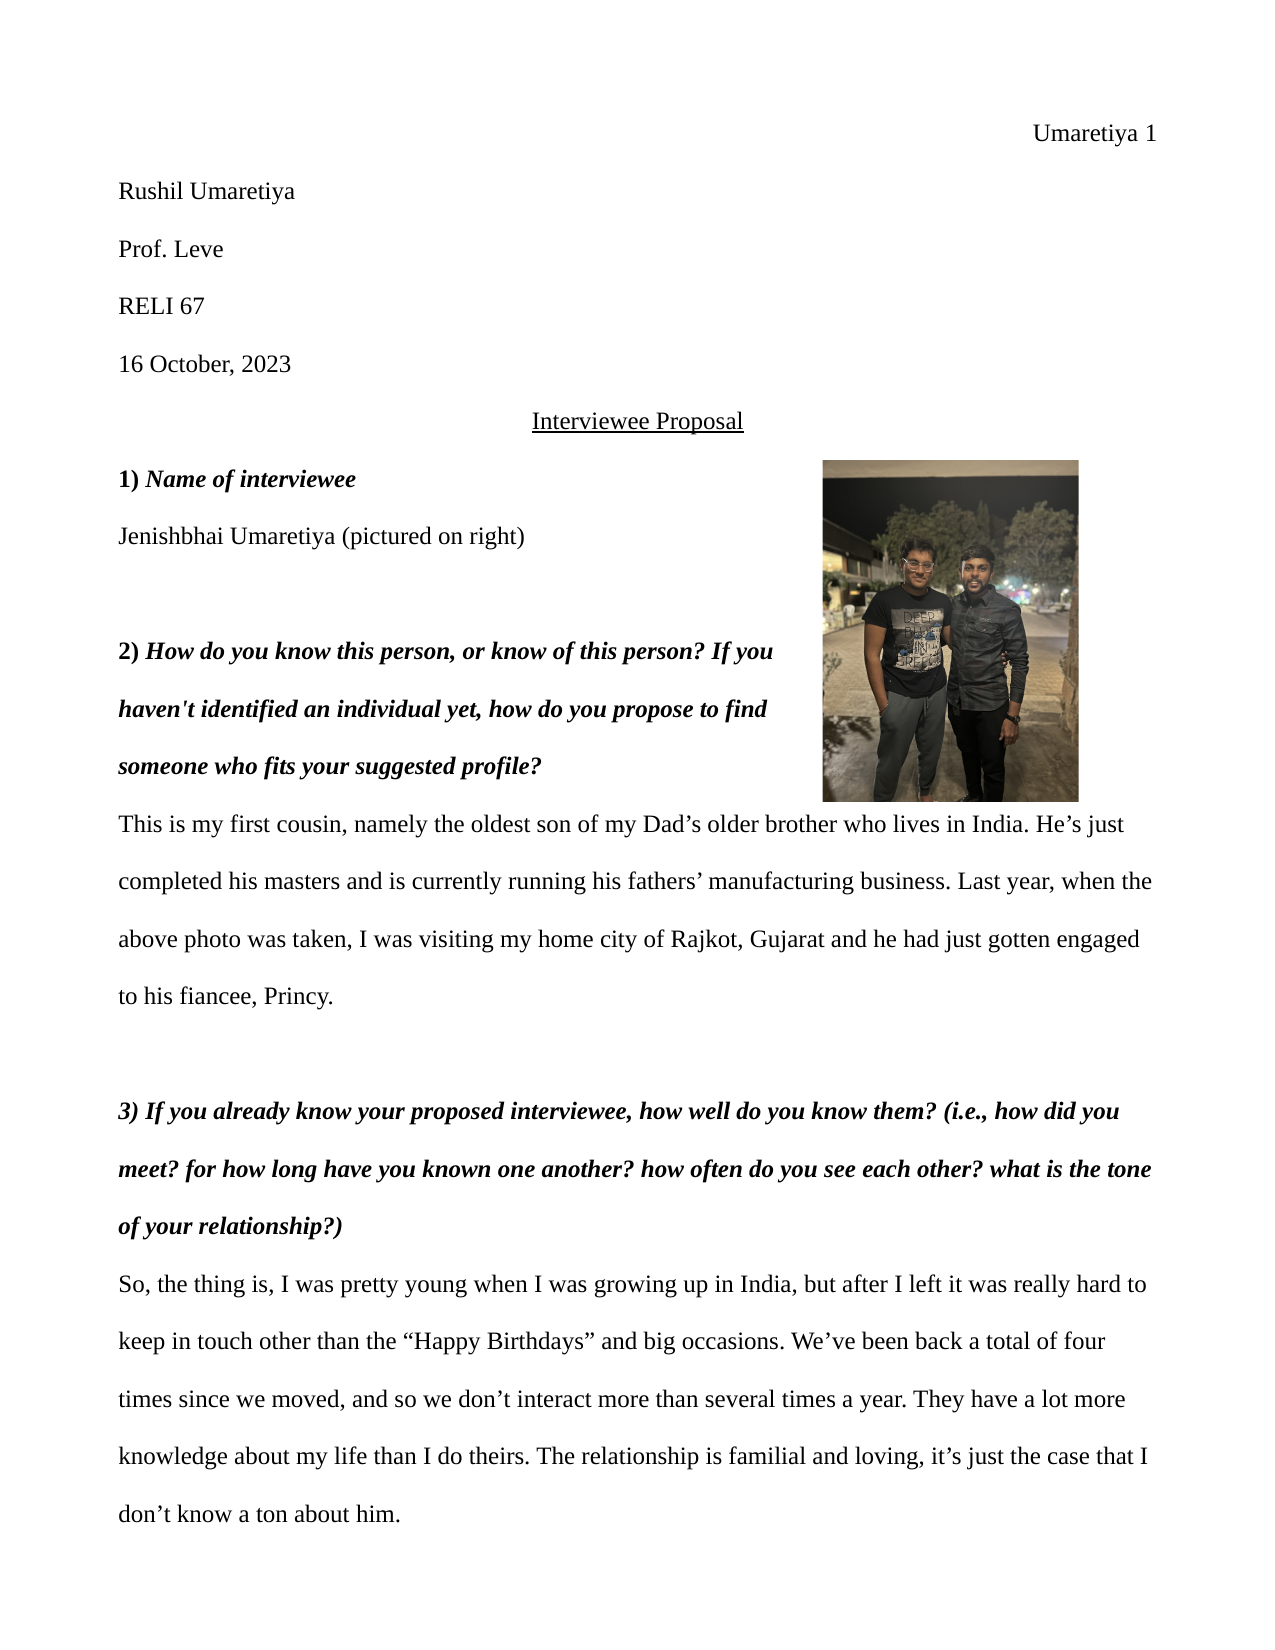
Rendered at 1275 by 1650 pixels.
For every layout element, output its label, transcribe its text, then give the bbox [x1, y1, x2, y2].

text So, the thing is, I was pretty young when I was growing up in India, but after I left it was really hard to keep in touch other than the “Happy Birthdays” and big occasions. We’ve been back a total of four times since we moved, and so we don’t interact more than several times a year. They have a lot more knowledge about my life than I do theirs. The relationship is familial and loving, it’s just the case that I don’t know a ton about him. [118, 1269, 1157, 1528]
text 2) How do you know this person, or know of this person? If you haven't identified an individual yet, how do you propose to find someone who fits your suggested profile? [118, 636, 822, 780]
text Jenishbhai Umaretiya (pictured on right) [118, 521, 822, 550]
text Prof. Leve [118, 234, 1157, 263]
text RELI 67 [118, 291, 1157, 320]
picture [822, 460, 1079, 802]
text 16 October, 2023 [118, 349, 1157, 378]
text [1079, 464, 1157, 493]
text Interviewee Proposal [118, 406, 1157, 435]
text [1079, 636, 1157, 780]
text 3) If you already know your proposed interviewee, how well do you know them? (i.e., how did you meet? for how long have you known one another? how often do you see each other? what is the tone of your relationship?) [118, 1096, 1157, 1240]
text This is my first cousin, namely the oldest son of my Dad’s older brother who lives in India. He’s just completed his masters and is currently running his fathers’ manufacturing business. Last year, when the above photo was taken, I was visiting my home city of Rajkot, Gujarat and he had just gotten engaged to his fiancee, Princy. [118, 809, 1157, 1010]
text 1) Name of interviewee [118, 464, 822, 493]
text [1079, 521, 1157, 550]
text Rushil Umaretiya [118, 176, 1157, 205]
